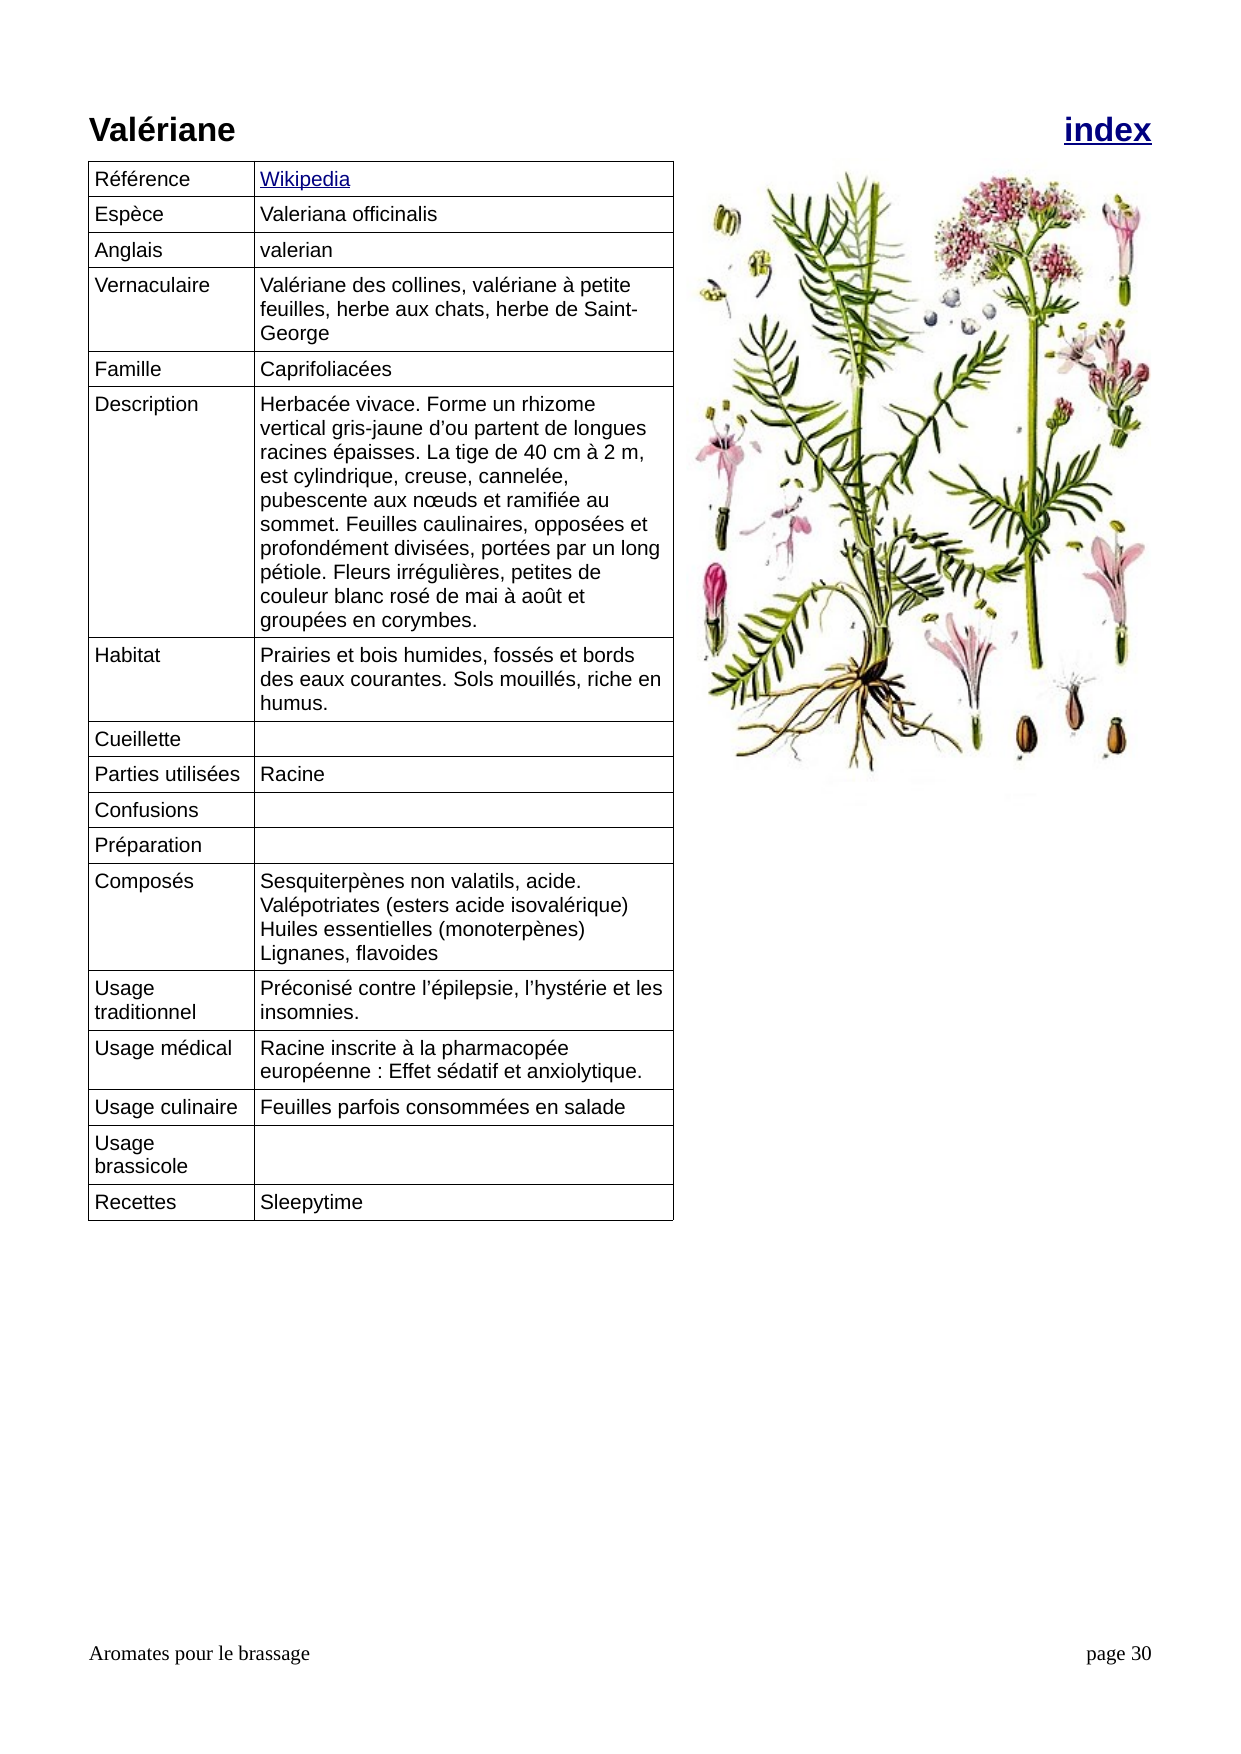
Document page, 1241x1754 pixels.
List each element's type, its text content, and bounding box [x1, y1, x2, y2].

table_cell Racine inscrite à la pharmacopée européenne : Effet sédatif et anxiolytique. [255, 1031, 673, 1089]
table_cell Vernaculaire [89, 268, 254, 351]
table_cell Caprifoliacées [255, 352, 673, 386]
table_cell Préparation [89, 828, 254, 863]
table_cell Racine [255, 757, 673, 792]
table_cell [255, 793, 673, 827]
table_cell Composés [89, 864, 254, 970]
table_cell Usage médical [89, 1031, 254, 1089]
table_cell [255, 722, 673, 756]
table_cell Confusions [89, 793, 254, 827]
picture [686, 158, 1152, 806]
table_cell Cueillette [89, 722, 254, 756]
table_cell Prairies et bois humides, fossés et bords des eaux courantes. Sols mouillés, riche en humus. [255, 638, 673, 721]
table_cell Valeriana officinalis [255, 197, 673, 232]
table_cell [255, 828, 673, 863]
table_cell valerian [255, 233, 673, 267]
table_cell Anglais [89, 233, 254, 267]
subtitle Valériane index [88, 109, 1152, 148]
table_header Wikipedia [255, 162, 673, 196]
table_cell [255, 1126, 673, 1184]
table_cell Famille [89, 352, 254, 386]
table_cell Usage culinaire [89, 1090, 254, 1124]
table_cell Recettes [89, 1185, 254, 1219]
table_cell Valériane des collines, valériane à petite feuilles, herbe aux chats, herbe de Saint-George [255, 268, 673, 351]
table_cell Herbacée vivace. Forme un rhizome vertical gris-jaune d’ou partent de longues racines épaisses. La tige de 40 cm à 2 m, est cylindrique, creuse, cannelée, pubescente aux nœuds et ramifiée au sommet. Feuilles caulinaires, opposées et profondément divisées, portées par un long pétiole. Fleurs irrégulières, petites de couleur blanc rosé de mai à août et groupées en corymbes. [255, 387, 673, 637]
table_cell Habitat [89, 638, 254, 721]
table_cell Parties utilisées [89, 757, 254, 792]
table_cell Sleepytime [255, 1185, 673, 1219]
table_cell Feuilles parfois consommées en salade [255, 1090, 673, 1124]
table_cell Description [89, 387, 254, 637]
table_cell Usage brassicole [89, 1126, 254, 1184]
table_cell Sesquiterpènes non valatils, acide. Valépotriates (esters acide isovalérique) Huiles essentielles (monoterpènes) Lignanes, flavoides [255, 864, 673, 970]
table_cell Préconisé contre l’épilepsie, l’hystérie et les insomnies. [255, 971, 673, 1029]
table_cell Espèce [89, 197, 254, 232]
table_header Référence [89, 162, 254, 196]
table_cell Usage traditionnel [89, 971, 254, 1029]
